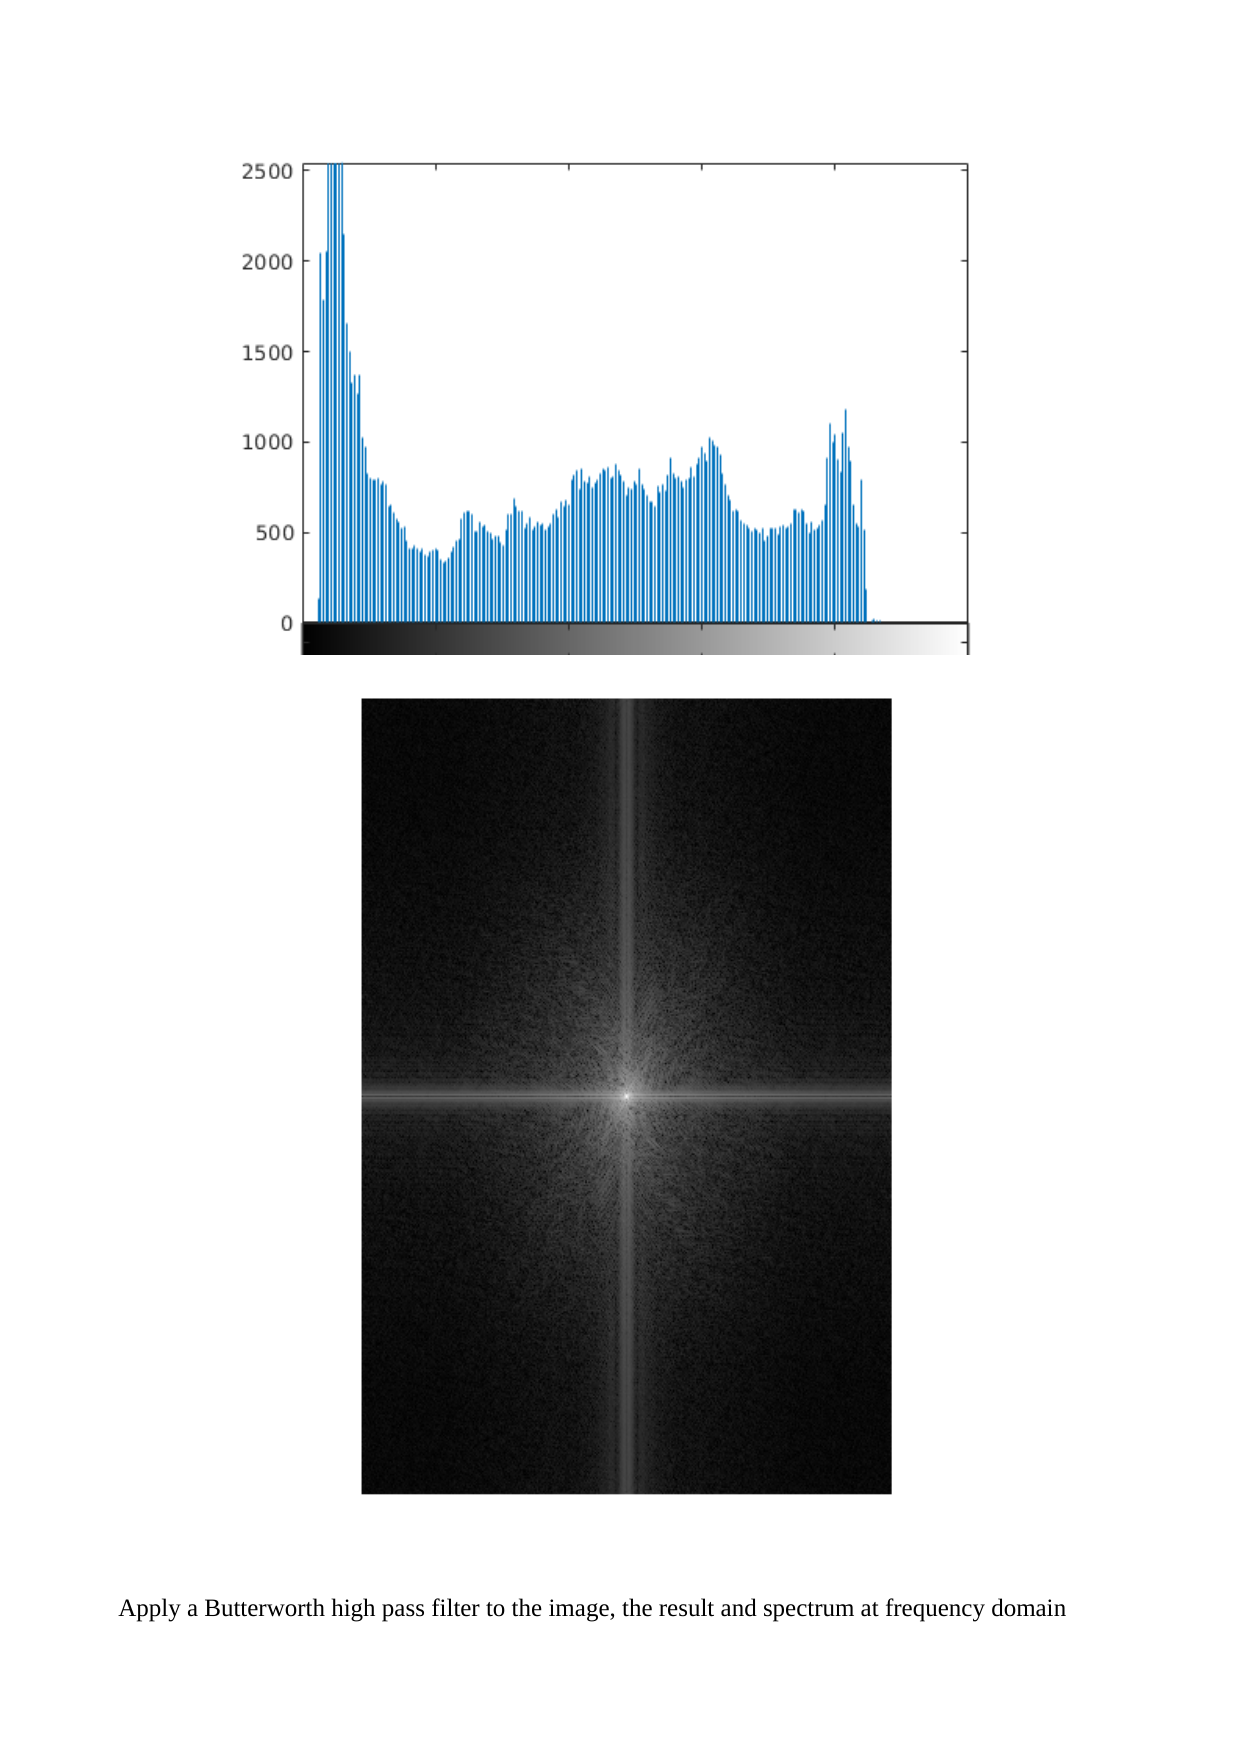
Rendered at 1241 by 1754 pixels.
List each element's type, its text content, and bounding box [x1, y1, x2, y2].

text Apply a Butterworth high pass filter to the image, the result and spectrum at frequency domain [118, 118, 1122, 1622]
picture [190, 118, 1050, 1593]
